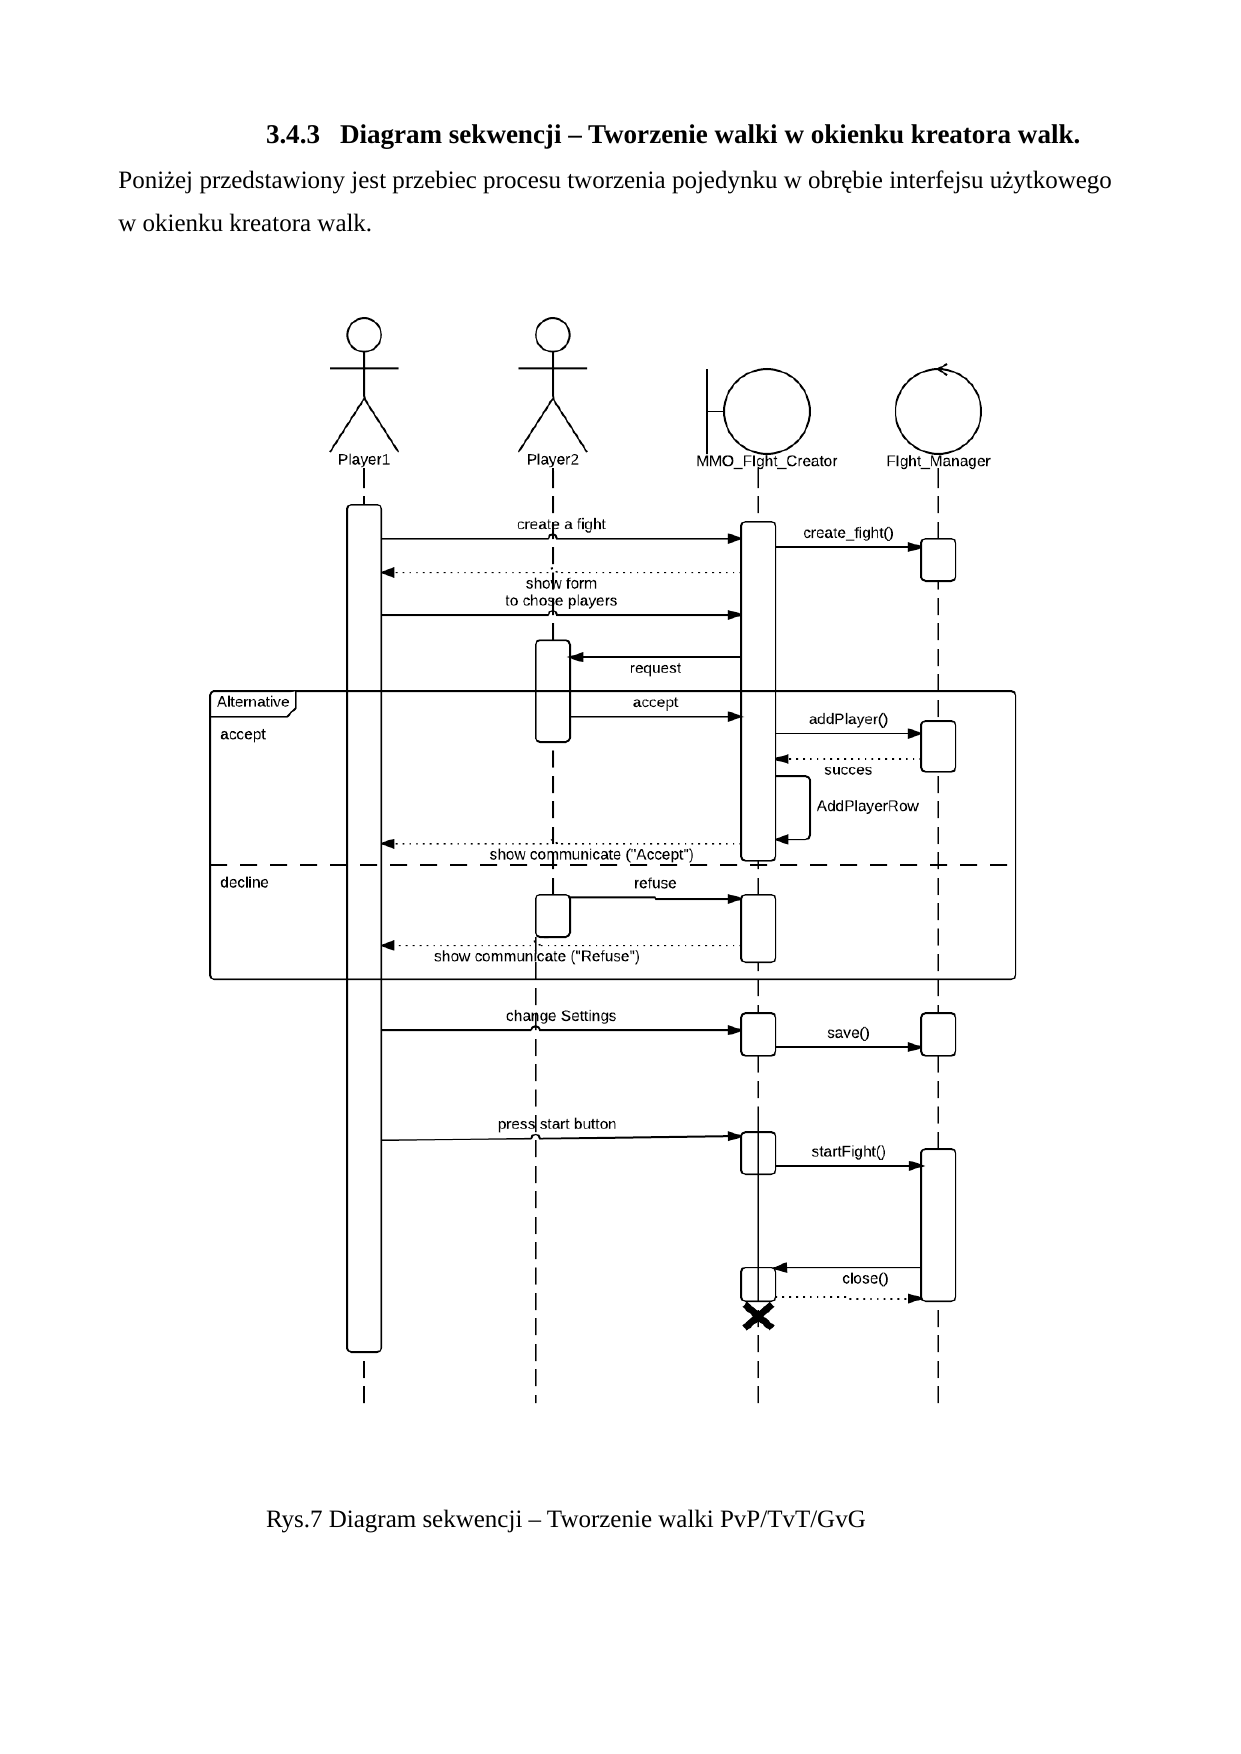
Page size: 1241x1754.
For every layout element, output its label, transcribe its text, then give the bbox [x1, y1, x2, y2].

picture [141, 251, 1099, 1490]
text Rys.7 Diagram sekwencji – Tworzenie walki PvP/TvT/GvG [118, 251, 1122, 1533]
text Poniżej przedstawiony jest przebiec procesu tworzenia pojedynku w obrębie interfejsu użytkowego w okienku kreatora walk. [118, 165, 1122, 237]
text 3.4.3 Diagram sekwencji – Tworzenie walki w okienku kreatora walk. [118, 118, 1122, 149]
